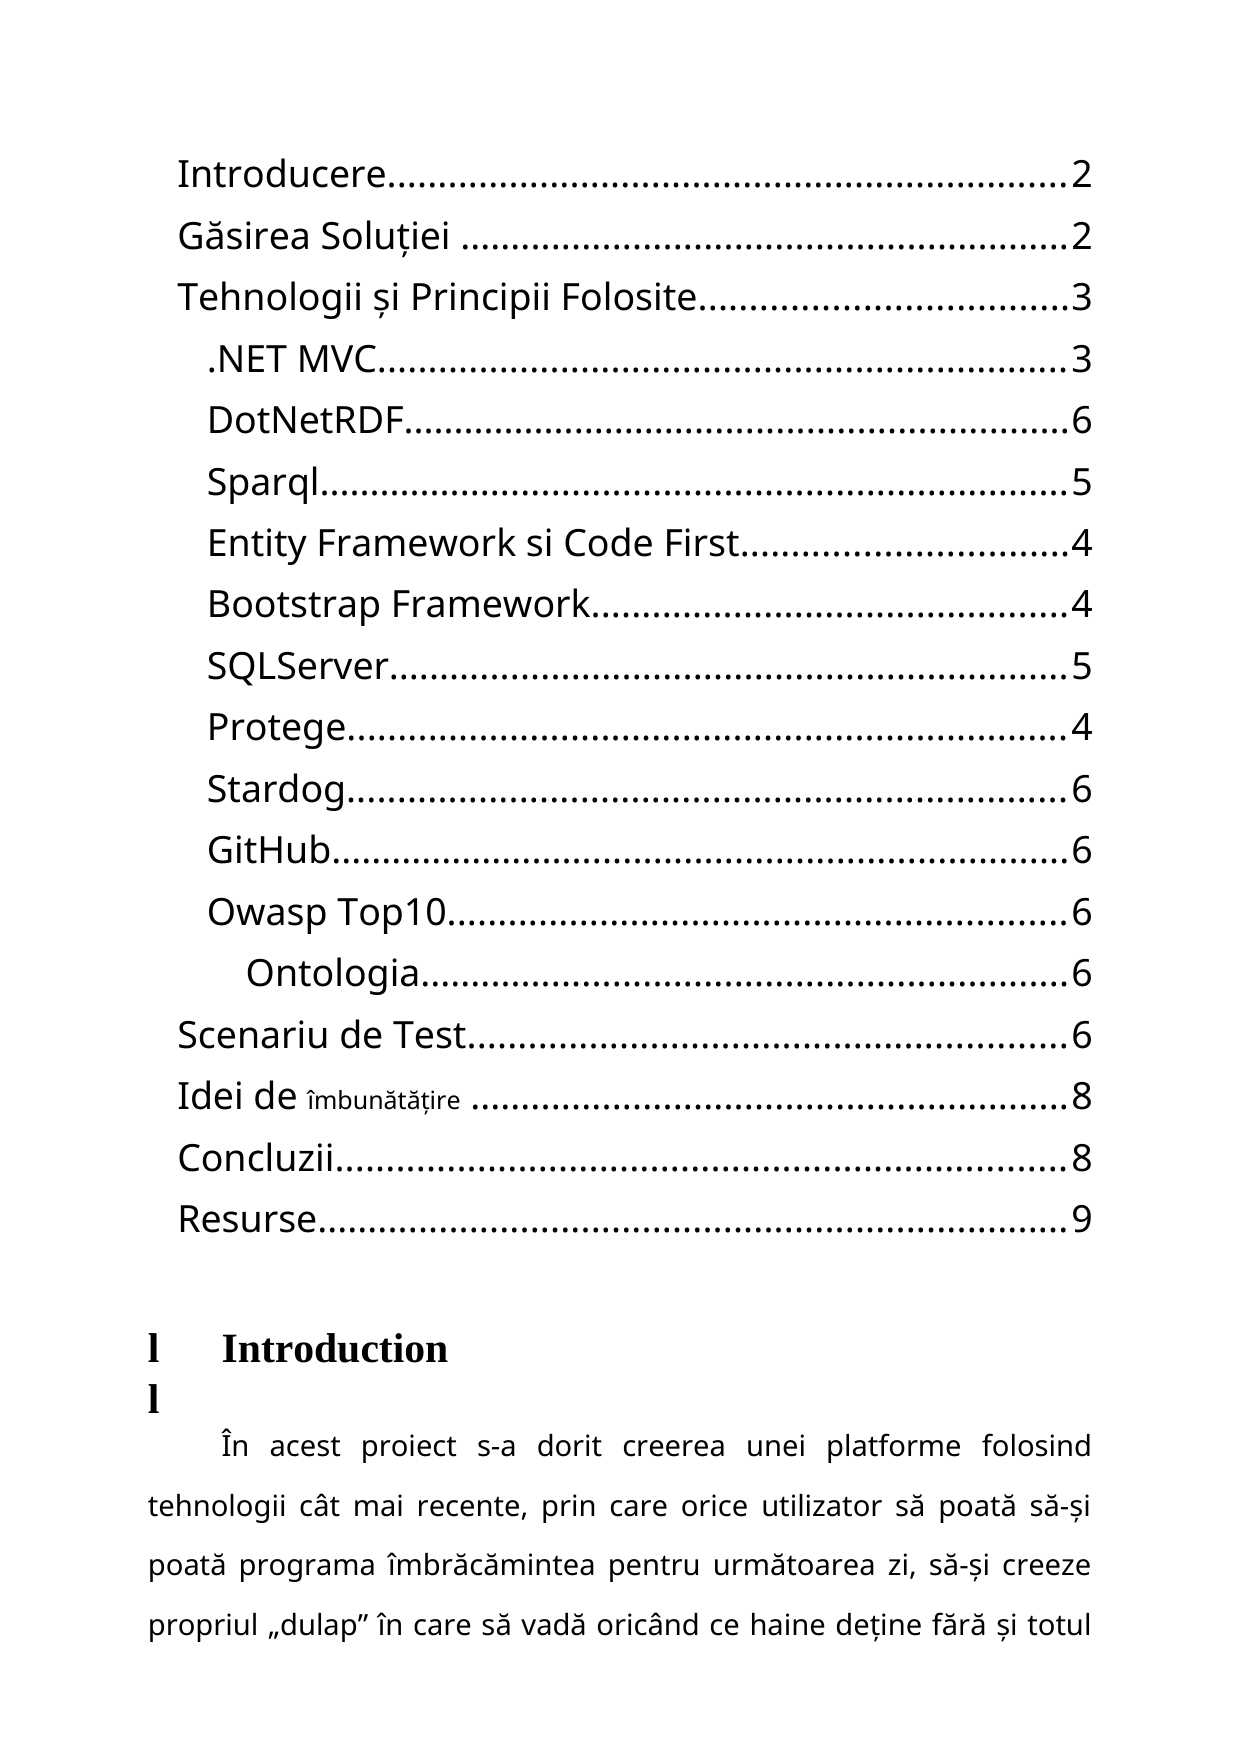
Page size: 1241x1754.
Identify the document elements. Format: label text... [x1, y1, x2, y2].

text În acest proiect s-a dorit creerea unei platforme folosind tehnologii cât mai recente, prin care orice utilizator să poată să-și poată programa îmbrăcămintea pentru următoarea zi, să-și creeze propriul „dulap” în care să vadă oricând ce haine deține fără și totul [148, 1426, 1093, 1644]
text Sparql 5 [207, 455, 1093, 506]
text Ontologia 6 [207, 947, 1093, 998]
text Protege 4 [207, 701, 1093, 752]
text Tehnologii și Principii Folosite 3 [177, 271, 1093, 322]
subtitle Introduction [148, 1324, 1093, 1372]
text Owasp Top10 6 [207, 885, 1093, 936]
text Resurse 9 [177, 1192, 1093, 1243]
text Stardog 6 [207, 762, 1093, 813]
text SQLServer 5 [207, 639, 1093, 690]
text Bootstrap Framework 4 [207, 578, 1093, 629]
text Găsirea Soluției 2 [177, 209, 1093, 260]
text DotNetRDF 6 [207, 393, 1093, 444]
text Idei de îmbunătățire 8 [177, 1069, 1093, 1121]
text Scenariu de Test 6 [177, 1008, 1093, 1059]
text Entity Framework si Code First 4 [207, 516, 1093, 567]
text Introducere 2 [177, 148, 1093, 199]
text Concluzii 8 [177, 1131, 1093, 1182]
text .NET MVC 3 [207, 332, 1093, 383]
text GitHub 6 [207, 824, 1093, 875]
